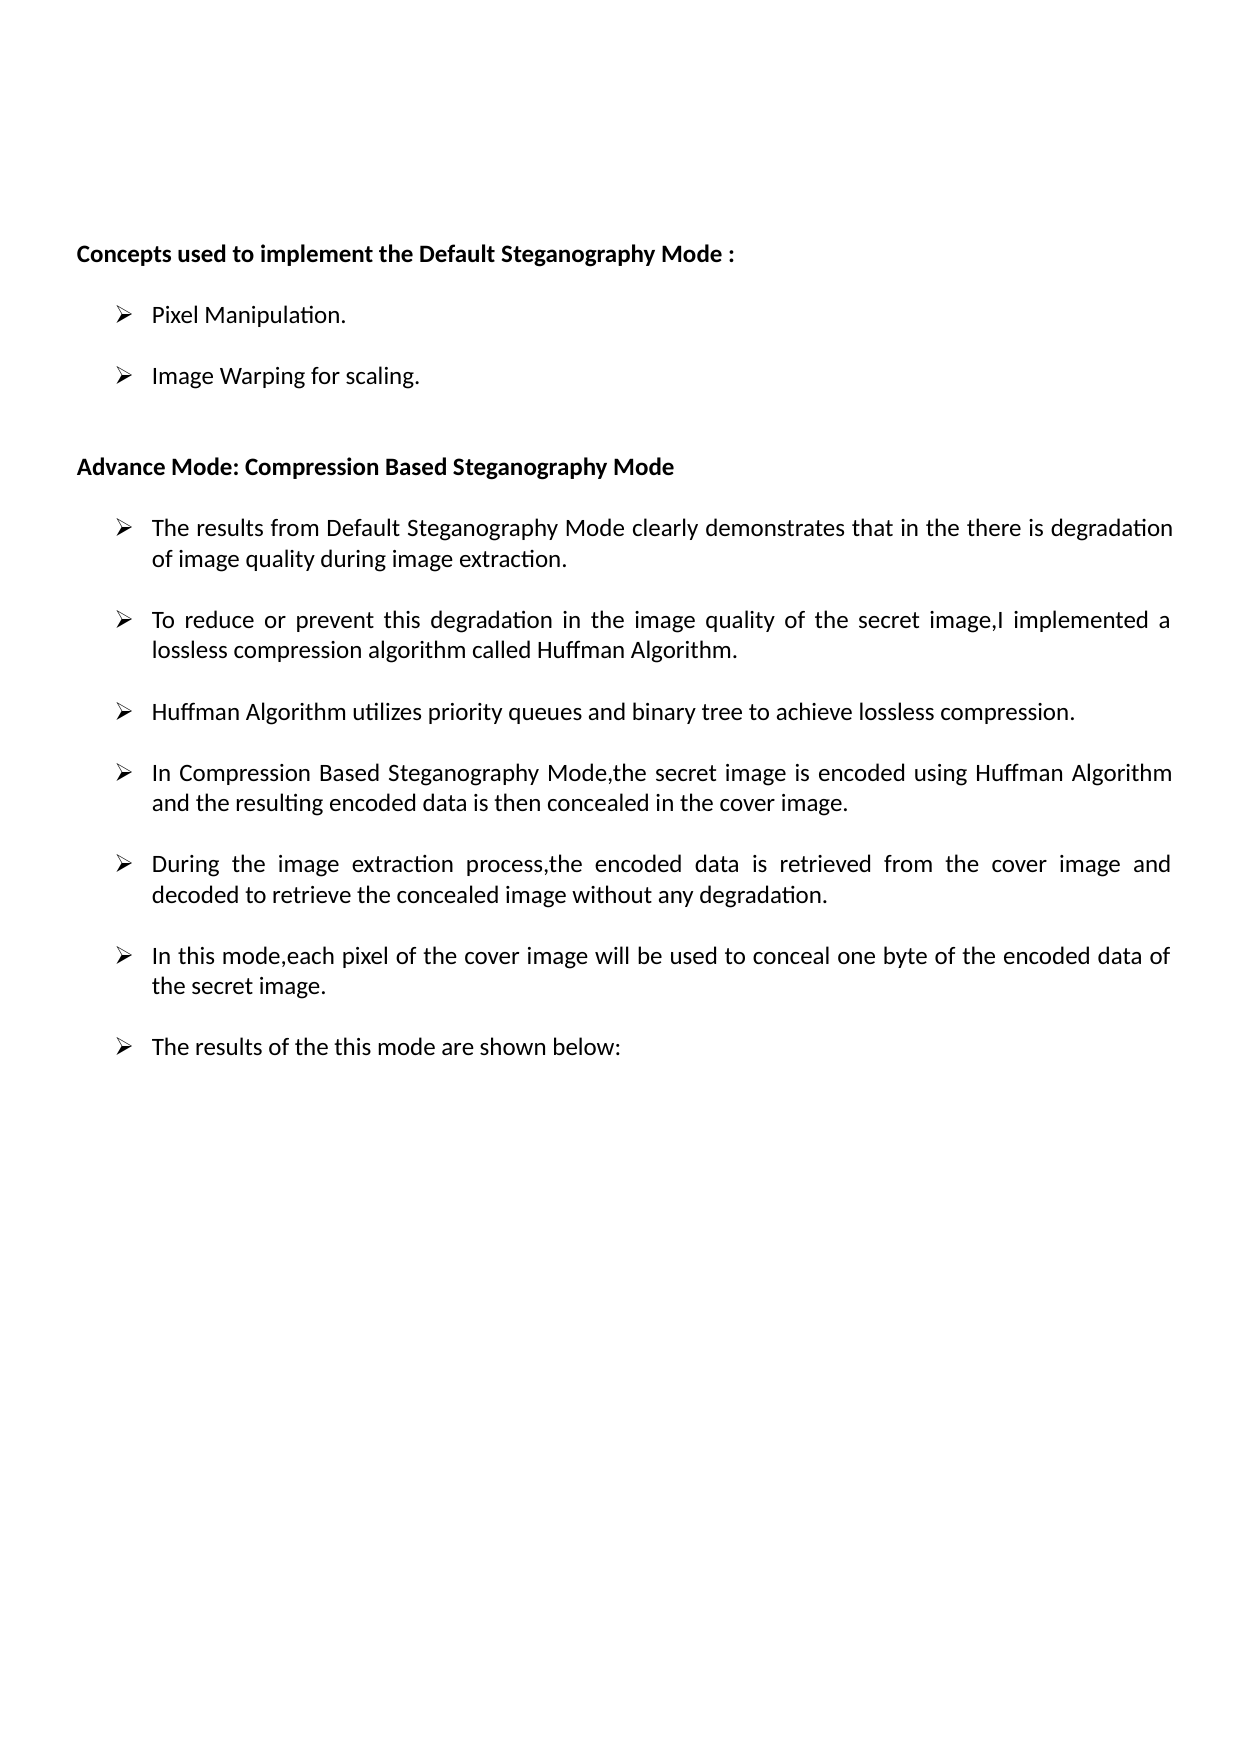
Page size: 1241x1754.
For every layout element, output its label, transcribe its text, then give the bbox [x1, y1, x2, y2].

list During the image extraction process,the encoded data is retrieved from the cover image and decoded to retrieve the concealed image without any degradation. [114, 848, 1173, 909]
list To reduce or prevent this degradation in the image quality of the secret image,I implemented a lossless compression algorithm called Huffman Algorithm. [114, 604, 1173, 665]
list Pixel Manipulation. [114, 299, 1173, 329]
text Concepts used to implement the Default Steganography Mode : [77, 238, 1173, 268]
list Image Warping for scaling. [114, 360, 1173, 390]
list Huffman Algorithm utilizes priority queues and binary tree to achieve lossless compression. [114, 696, 1173, 726]
list The results from Default Steganography Mode clearly demonstrates that in the there is degradation of image quality during image extraction. [114, 512, 1173, 573]
text Advance Mode: Compression Based Steganography Mode [77, 451, 1173, 482]
list In this mode,each pixel of the cover image will be used to conceal one byte of the encoded data of the secret image. [114, 940, 1173, 1001]
list The results of the this mode are shown below: [114, 1031, 1173, 1062]
list In Compression Based Steganography Mode,the secret image is encoded using Huffman Algorithm and the resulting encoded data is then concealed in the cover image. [114, 757, 1173, 818]
